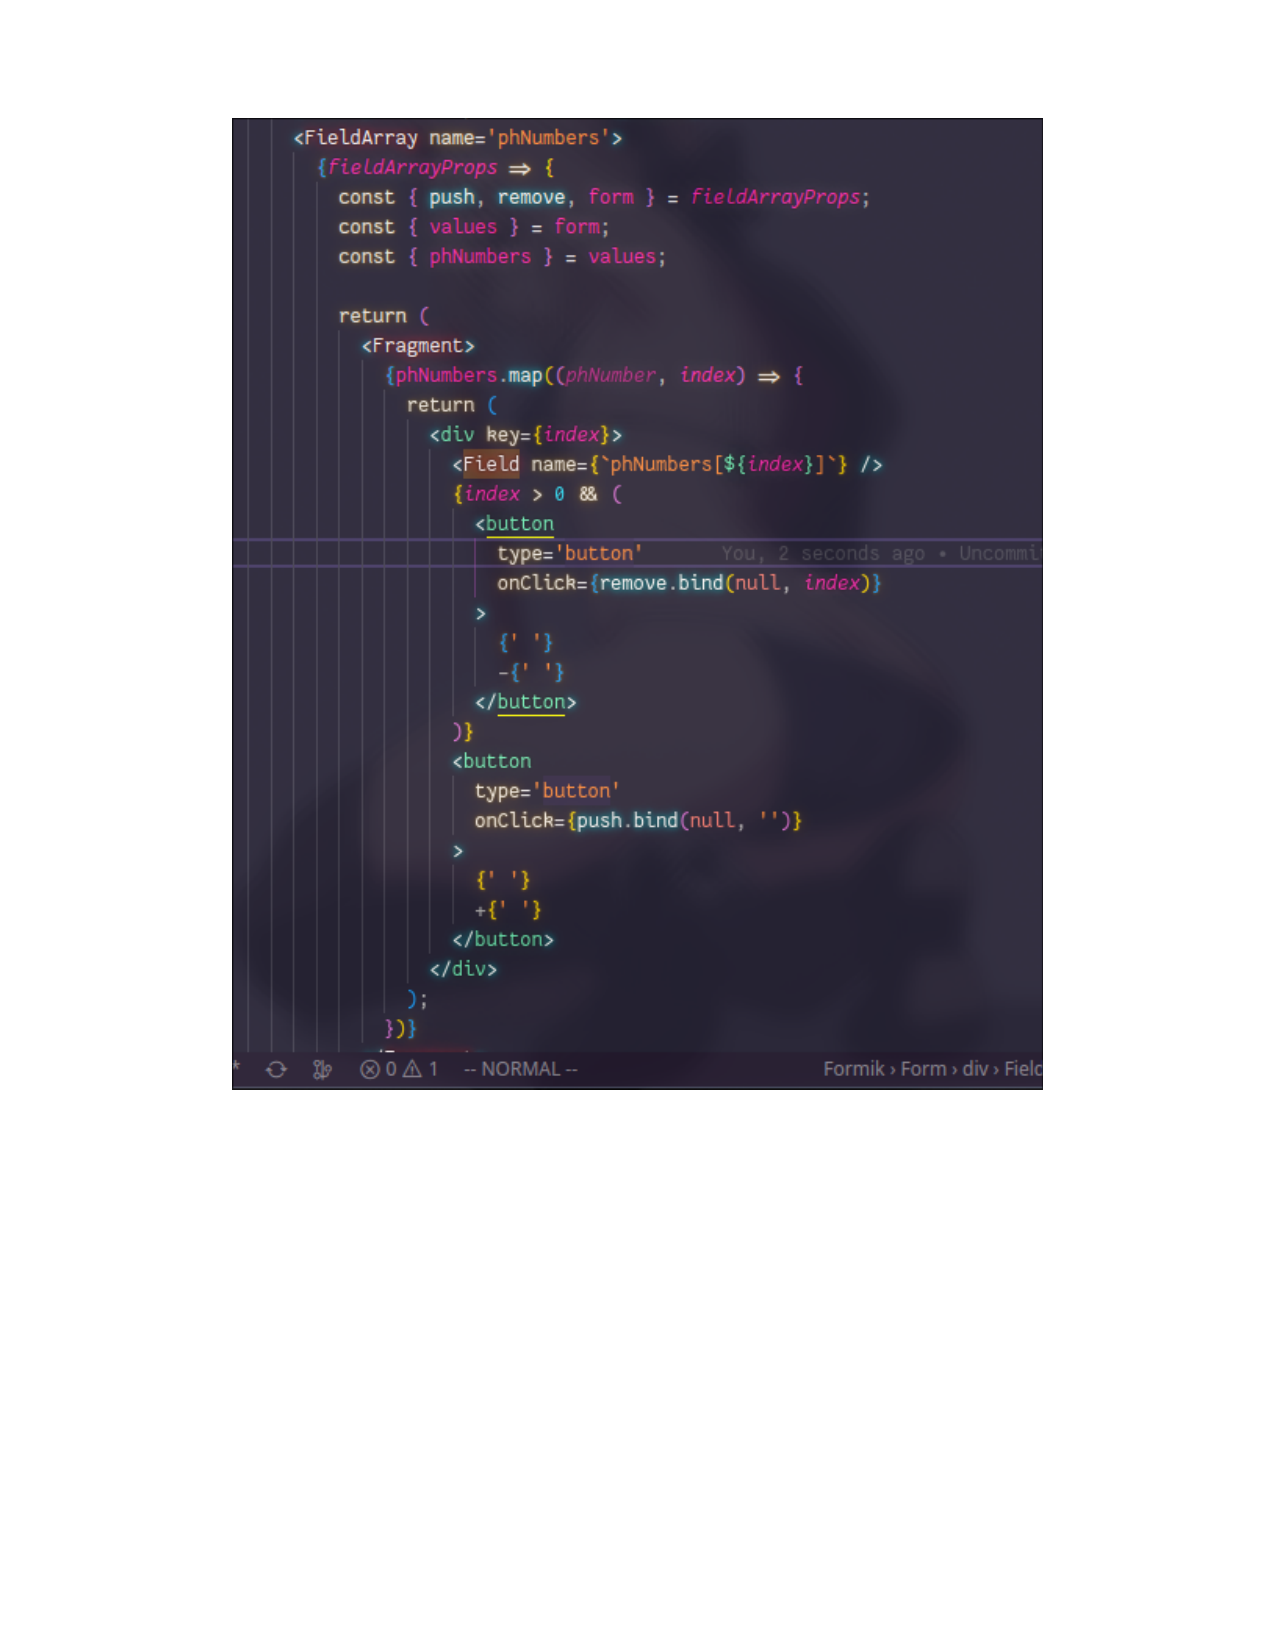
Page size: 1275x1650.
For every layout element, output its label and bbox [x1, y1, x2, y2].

picture [232, 118, 1043, 1090]
